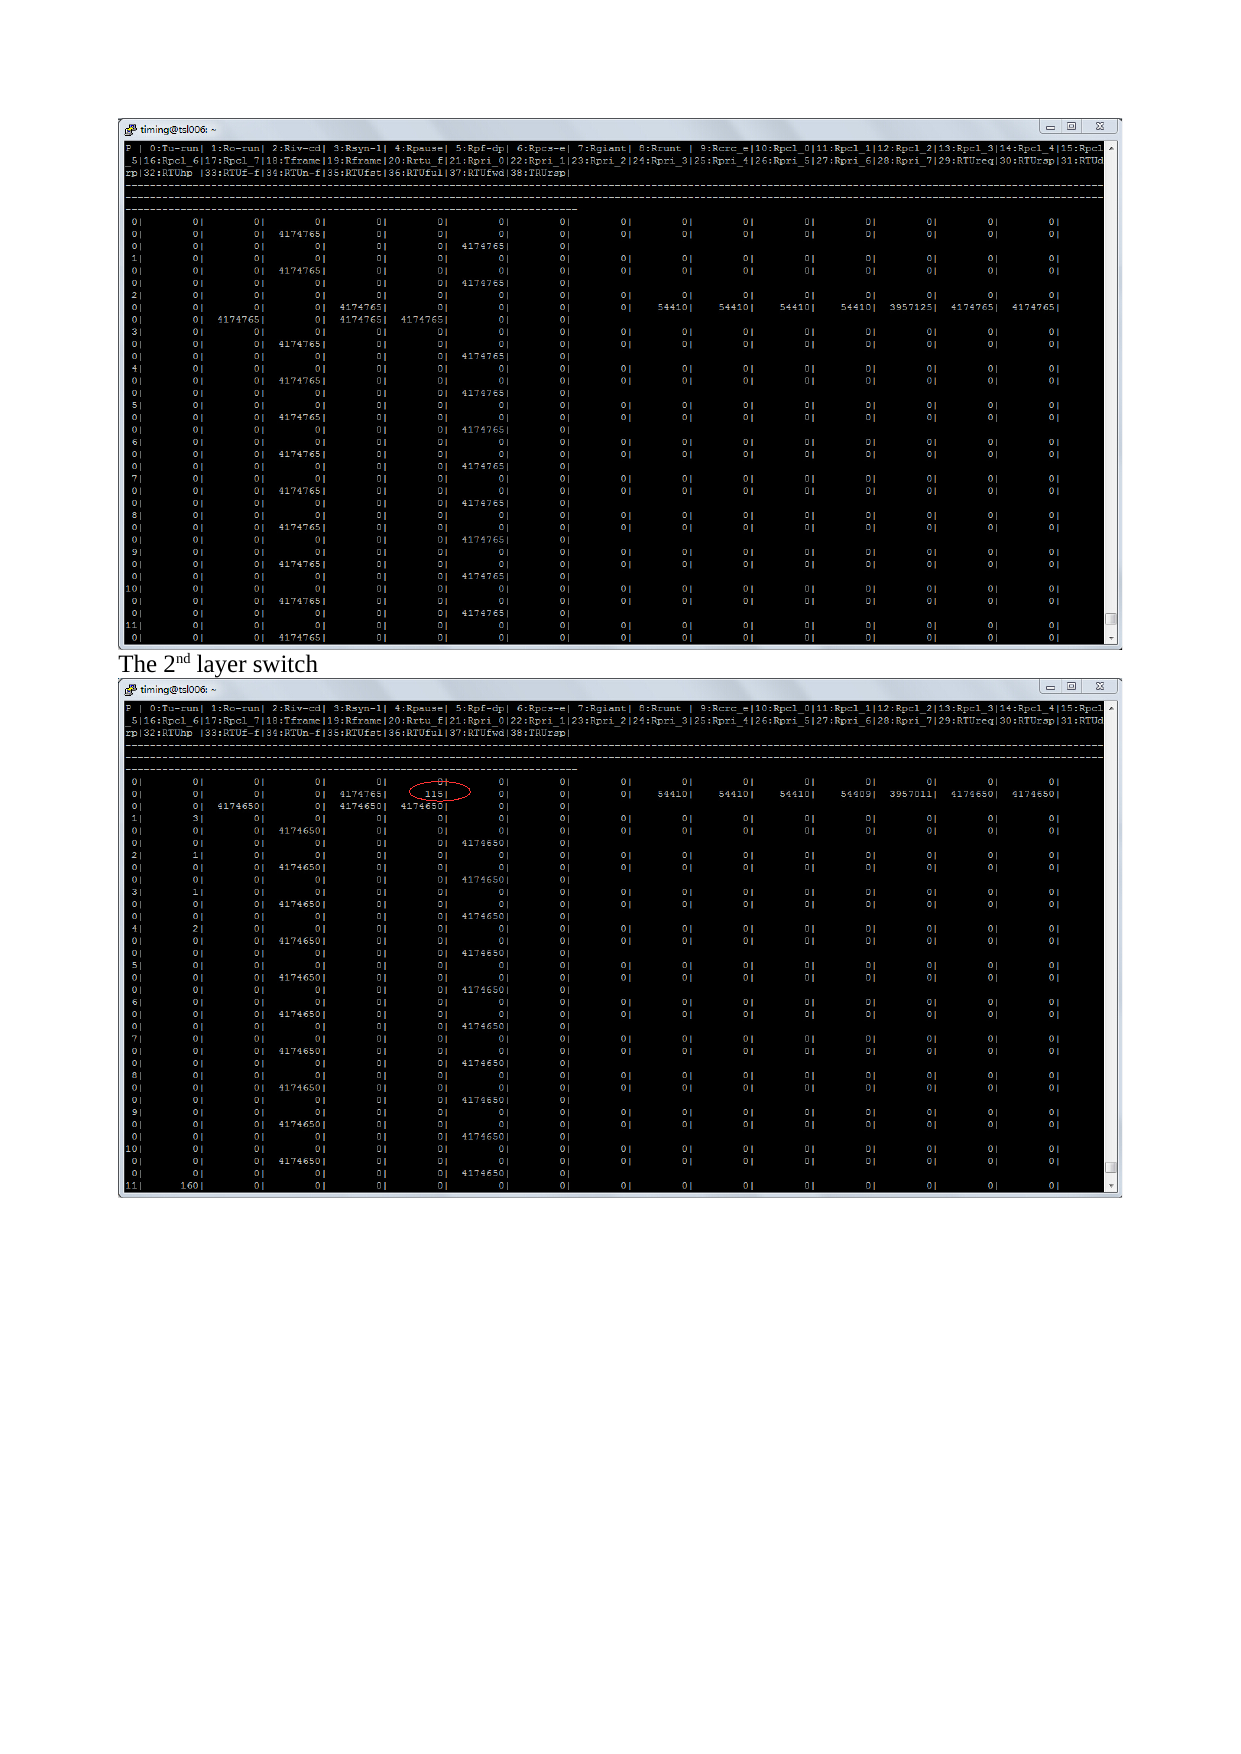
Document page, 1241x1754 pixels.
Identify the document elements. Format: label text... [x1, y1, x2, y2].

picture [118, 118, 1123, 650]
picture [118, 678, 1123, 1198]
text The 2nd layer switch [118, 650, 1122, 678]
